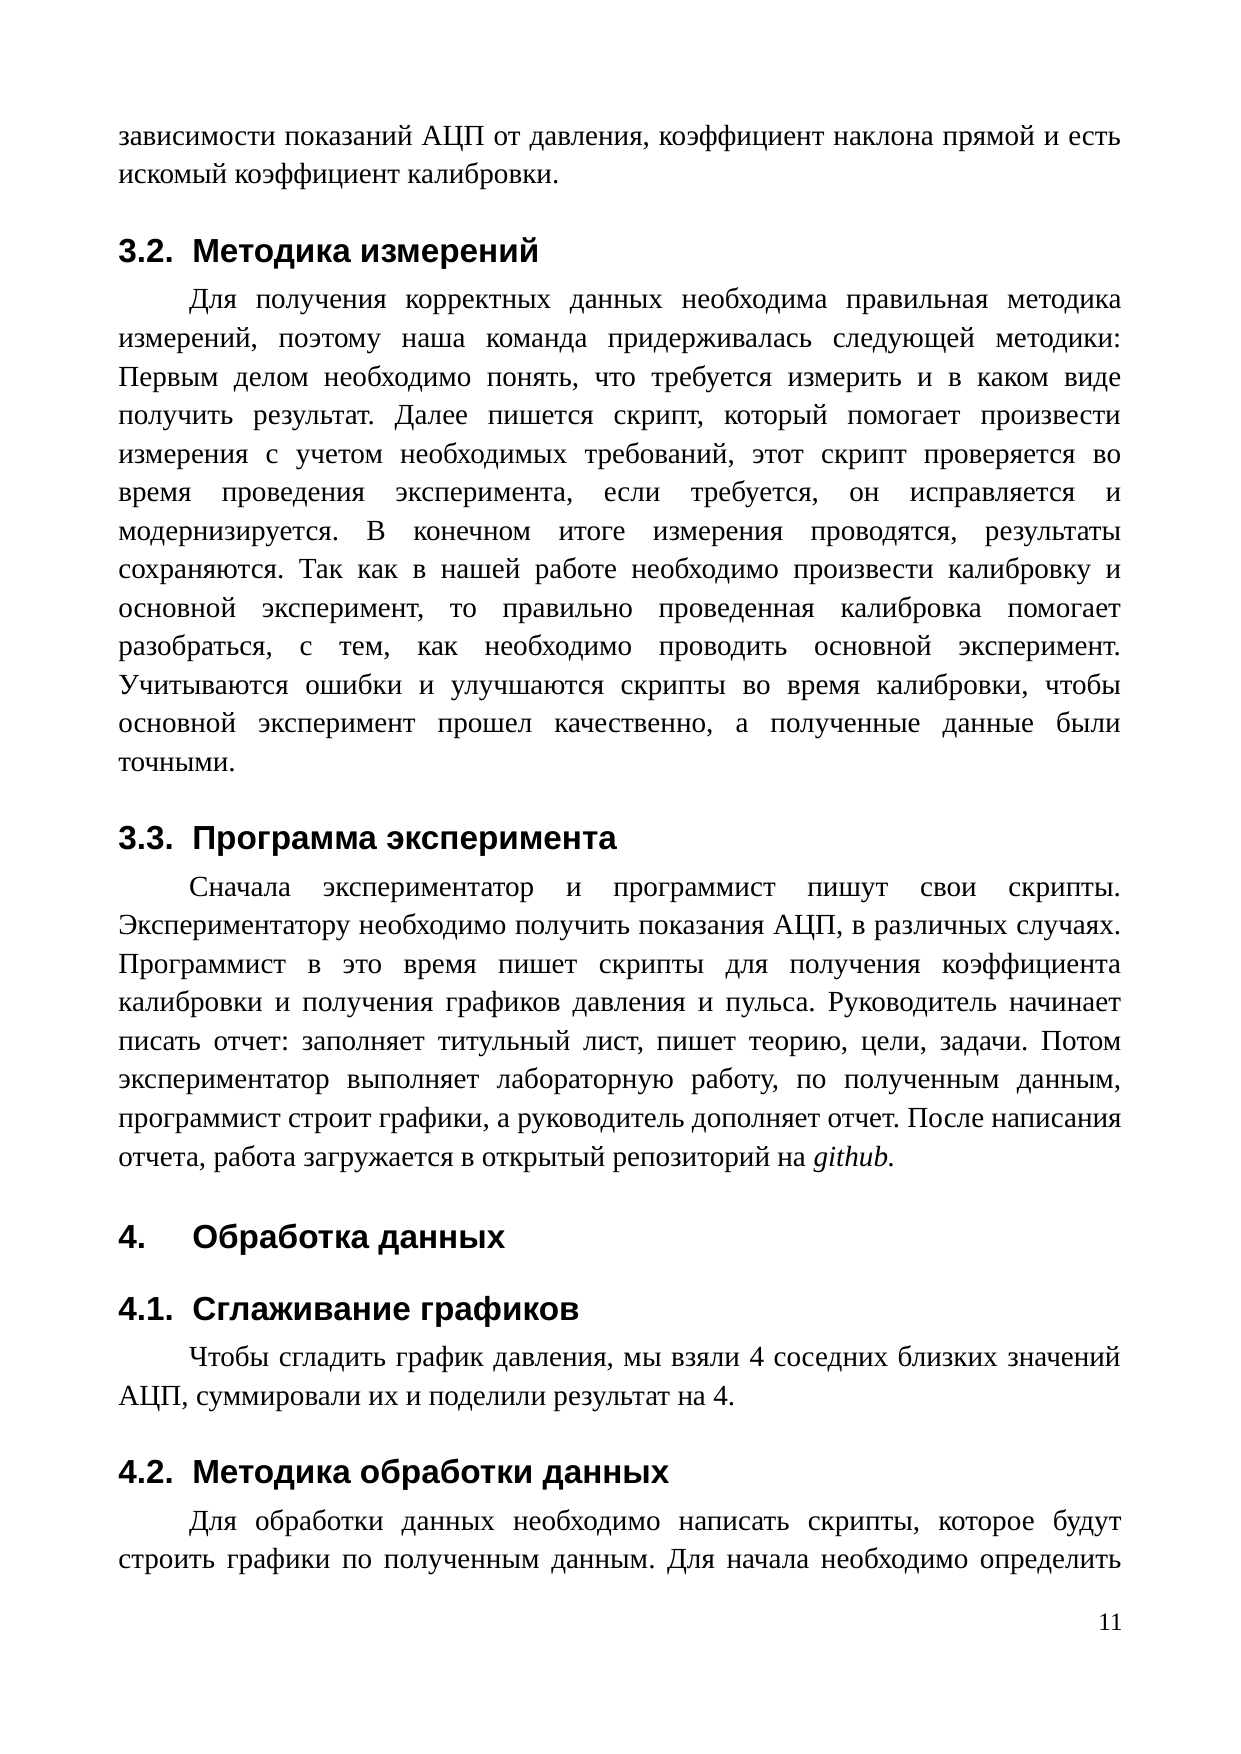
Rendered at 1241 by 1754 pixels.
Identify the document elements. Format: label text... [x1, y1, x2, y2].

subtitle Обработка данных [118, 1217, 1122, 1255]
text Чтобы сгладить график давления, мы взяли 4 соседних близких значений АЦП, суммировали их и поделили результат на 4. [118, 1339, 1122, 1412]
text Сначала экспериментатор и программист пишут свои скрипты. Экспериментатору необходимо получить показания АЦП, в различных случаях. Программист в это время пишет скрипты для получения коэффициента калибровки и получения графиков давления и пульса. Руководитель начинает писать отчет: заполняет титульный лист, пишет теорию, цели, задачи. Потом экспериментатор выполняет лабораторную работу, по полученным данным, программист строит графики, а руководитель дополняет отчет. После написания отчета, работа загружается в открытый репозиторий на github. [118, 869, 1122, 1172]
subtitle Сглаживание графиков [118, 1289, 1122, 1327]
text зависимости показаний АЦП от давления, коэффициент наклона прямой и есть искомый коэффициент калибровки. [118, 118, 1122, 190]
text Для обработки данных необходимо написать скрипты, которое будут строить графики по полученным данным. Для начала необходимо определить [118, 1503, 1122, 1575]
subtitle Программа эксперимента [118, 818, 1122, 856]
subtitle Методика обработки данных [118, 1452, 1122, 1491]
subtitle Методика измерений [118, 231, 1122, 269]
text Для получения корректных данных необходима правильная методика измерений, поэтому наша команда придерживалась следующей методики: Первым делом необходимо понять, что требуется измерить и в каком виде получить результат. Далее пишется скрипт, который помогает произвести измерения с учетом необходимых требований, этот скрипт проверяется во время проведения эксперимента, если требуется, он исправляется и модернизируется. В конечном итоге измерения проводятся, результаты сохраняются. Так как в нашей работе необходимо произвести калибровку и основной эксперимент, то правильно проведенная калибровка помогает разобраться, с тем, как необходимо проводить основной эксперимент. Учитываются ошибки и улучшаются скрипты во время калибровки, чтобы основной эксперимент прошел качественно, а полученные данные были точными. [118, 282, 1122, 778]
